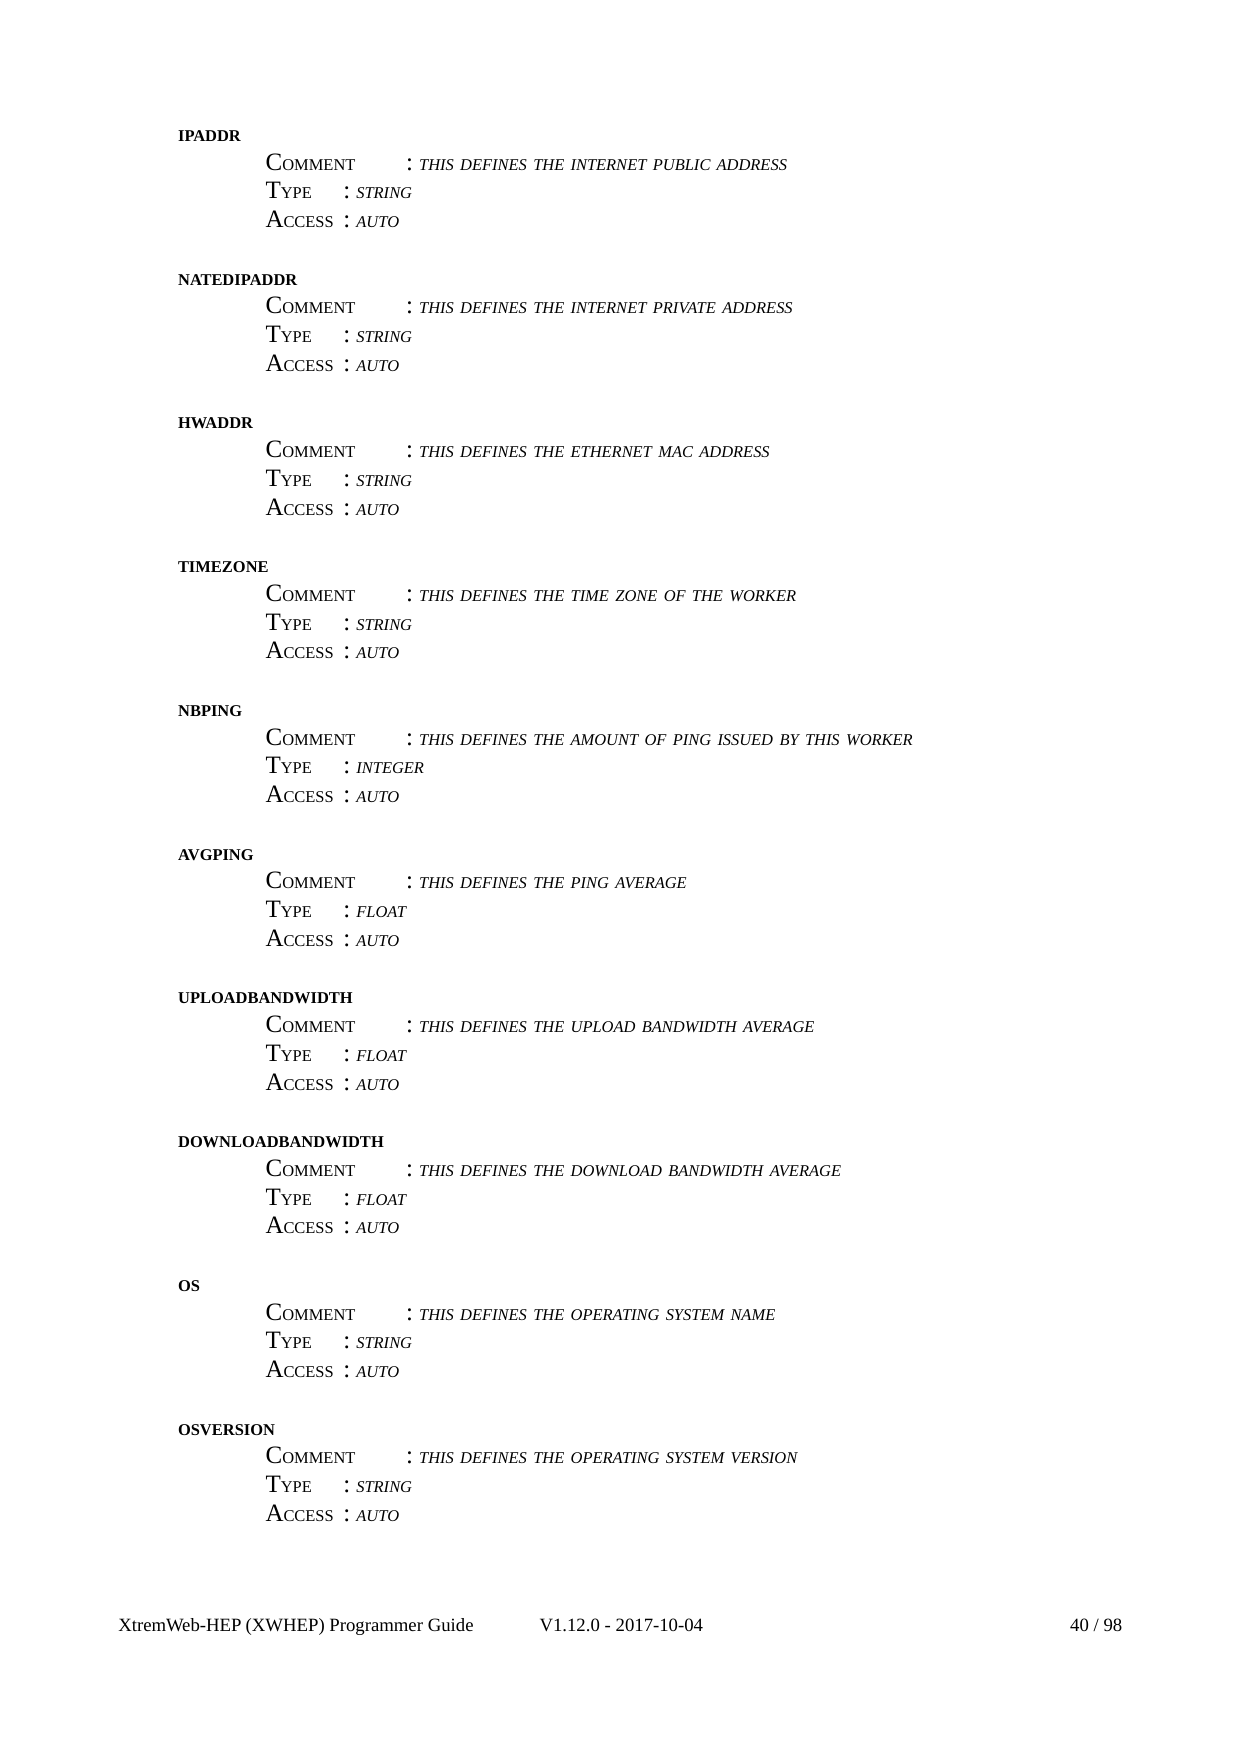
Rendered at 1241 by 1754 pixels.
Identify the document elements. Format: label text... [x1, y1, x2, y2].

text Type : float [265, 1038, 1122, 1067]
text Type : float [265, 1182, 1122, 1211]
text Comment : this defines the internet public address [265, 147, 1122, 176]
text Access : auto [265, 1354, 1122, 1383]
text Comment : this defines the internet private address [265, 291, 1122, 319]
text Comment : this defines the operating system name [265, 1297, 1122, 1326]
text Access : auto [265, 1067, 1122, 1096]
text Type : integer [265, 751, 1122, 779]
text uploadbandwidth [178, 981, 1122, 1009]
text natedipaddr [178, 262, 1122, 291]
text Access : auto [265, 348, 1122, 377]
text Access : auto [265, 492, 1122, 521]
text Access : auto [265, 1498, 1122, 1527]
text Comment : this defines the time zone of the worker [265, 578, 1122, 607]
text Access : auto [265, 923, 1122, 952]
text Comment : this defines the amount of ping issued by this worker [265, 722, 1122, 751]
text avgping [178, 837, 1122, 866]
text Comment : this defines the ping average [265, 866, 1122, 894]
text Type : string [265, 1469, 1122, 1498]
text Comment : this defines the ethernet mac address [265, 434, 1122, 463]
text Type : string [265, 176, 1122, 204]
text osversion [178, 1412, 1122, 1441]
text nbping [178, 693, 1122, 722]
text Type : string [265, 1326, 1122, 1354]
text Type : string [265, 463, 1122, 492]
text Access : auto [265, 1211, 1122, 1239]
text Access : auto [265, 779, 1122, 808]
text Comment : this defines the operating system version [265, 1441, 1122, 1469]
text Access : auto [265, 204, 1122, 233]
text Access : auto [265, 636, 1122, 664]
text hwaddr [178, 406, 1122, 434]
text Comment : this defines the download bandwidth average [265, 1153, 1122, 1182]
text ipaddr [178, 118, 1122, 147]
text Type : string [265, 319, 1122, 348]
text downloadbandwidth [178, 1124, 1122, 1153]
text timezone [178, 549, 1122, 578]
text Comment : this defines the upload bandwidth average [265, 1009, 1122, 1038]
text Type : float [265, 894, 1122, 923]
text os [178, 1268, 1122, 1297]
text Type : string [265, 607, 1122, 636]
